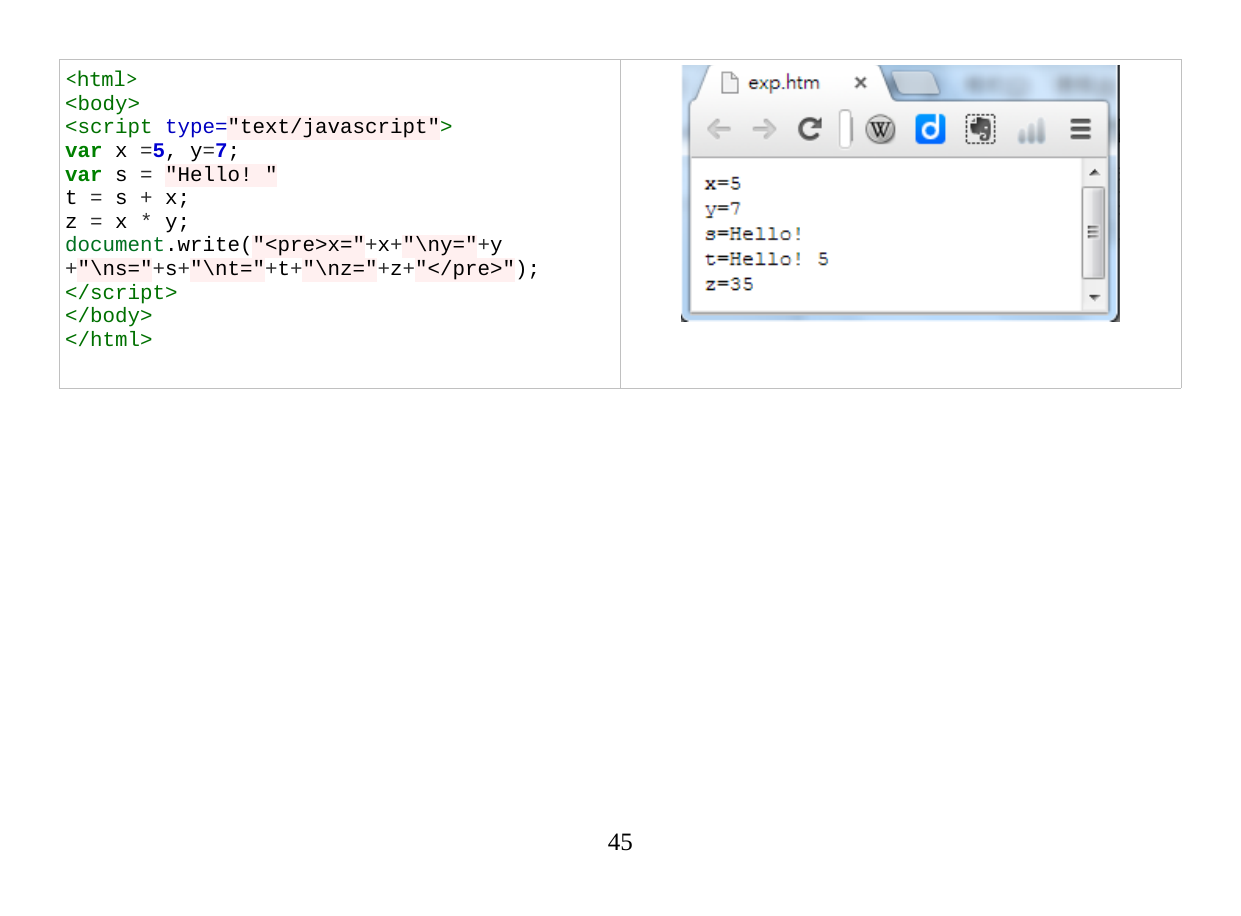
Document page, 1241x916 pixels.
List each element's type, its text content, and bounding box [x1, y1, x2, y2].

table_cell [621, 60, 1181, 388]
table_cell <html> <body> <script type="text/javascript"> var x =5, y=7; var s = "Hello! " t = s + x; z = x * y; document.write("<pre>x="+x+"\ny="+y +"\ns="+s+"\nt="+t+"\nz="+z+"</pre>"); </script> </body> </html> [60, 60, 620, 388]
picture [681, 65, 1120, 322]
